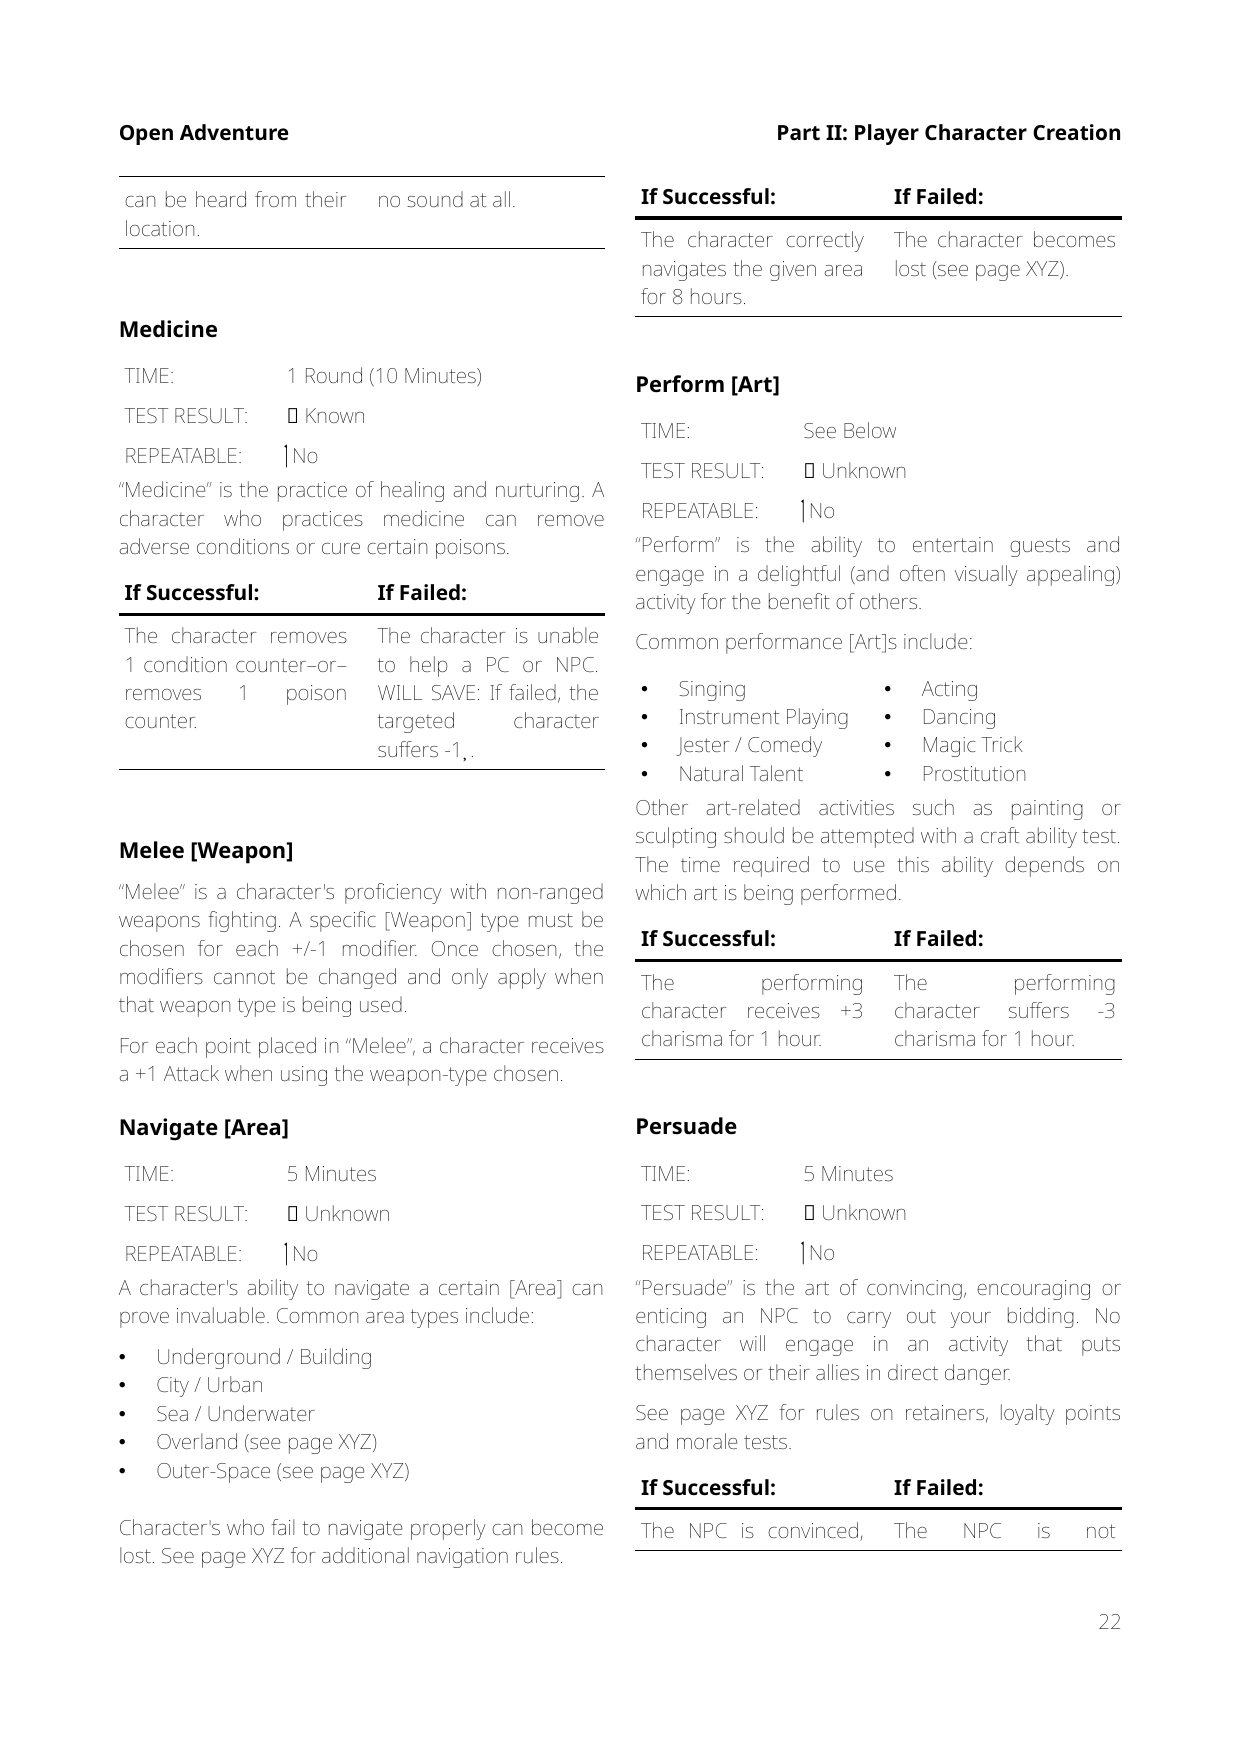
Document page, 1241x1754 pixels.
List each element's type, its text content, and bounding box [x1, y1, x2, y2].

table_header 5 Minutes [281, 1154, 605, 1193]
table_header If Successful: [635, 919, 869, 959]
list Overland (see page XYZ) [118, 1427, 605, 1456]
text See page XYZ for rules on retainers, loyalty points and morale tests. [635, 1398, 1122, 1455]
table_header 1 Round (10 Minutes) [281, 356, 605, 395]
text Persuade [635, 1111, 1122, 1141]
table_header If Failed: [888, 919, 1122, 959]
table_cell  Unknown [281, 1194, 605, 1233]
table_cell no sound at all. [372, 177, 605, 248]
table_header If Successful: [635, 176, 869, 216]
table_cell REPEATABLE: [635, 490, 797, 530]
table_cell The character removes 1 condition counter–or–removes 1 poison counter. [119, 616, 353, 769]
table_cell The NPC is convinced, [635, 1510, 869, 1550]
table_header TIME: [119, 356, 281, 395]
table_cell  No [281, 1233, 605, 1273]
text “Perform” is the ability to entertain guests and engage in a delightful (and often visually appealing) activity for the benefit of others. [635, 530, 1122, 616]
table_header [353, 573, 372, 612]
table_header If Successful: [635, 1467, 869, 1507]
table_header TIME: [635, 411, 797, 450]
table_header If Successful: [119, 573, 353, 612]
table_header [869, 919, 888, 959]
list City / Urban [118, 1371, 605, 1399]
table_cell  Unknown [797, 1193, 1122, 1233]
text “Melee” is a character's proficiency with non-ranged weapons fighting. A specific [Weapon] type must be chosen for each +/-1 modifier. Once chosen, the modifiers cannot be changed and only apply when that weapon type is being used. [118, 877, 605, 1019]
table_header See Below [797, 411, 1122, 450]
text “Medicine” is the practice of healing and nurturing. A character who practices medicine can remove adverse conditions or cure certain poisons. [118, 475, 605, 561]
table_cell The performing character suffers -3 charisma for 1 hour. [888, 962, 1122, 1059]
table_header 5 Minutes [797, 1153, 1122, 1193]
table_cell The performing character receives +3 charisma for 1 hour. [635, 962, 869, 1059]
table_cell TEST RESULT: [635, 1193, 797, 1233]
table_header [869, 1467, 888, 1507]
table_cell TEST RESULT: [635, 450, 797, 490]
table_cell [353, 177, 372, 248]
table_cell TEST RESULT: [119, 395, 281, 435]
text Other art-related activities such as painting or sculpting should be attempted with a craft ability test. The time required to use this ability depends on which art is being performed. [635, 793, 1122, 907]
text A character's ability to navigate a certain [Area] can prove invaluable. Common area types include: [118, 1273, 605, 1330]
table_header If Failed: [888, 1467, 1122, 1507]
table_header Singing Instrument Playing Jester / Comedy Natural Talent [635, 668, 878, 793]
table_cell [353, 616, 372, 769]
table_cell  Known [281, 395, 605, 435]
list Underground / Building [118, 1342, 605, 1371]
list Sea / Underwater [118, 1399, 605, 1427]
text “Persuade” is the art of convincing, encouraging or enticing an NPC to carry out your bidding. No character will engage in an activity that puts themselves or their allies in direct danger. [635, 1273, 1122, 1386]
list Outer-Space (see page XYZ) [118, 1456, 605, 1484]
text For each point placed in “Melee”, a character receives a +1 Attack when using the weapon-type chosen. [118, 1031, 605, 1088]
table_cell  No [281, 435, 605, 475]
text Melee [Weapon] [118, 835, 605, 865]
table_cell can be heard from their location. [119, 177, 353, 248]
table_cell The character is unable to help a PC or NPC. WILL SAVE: If failed, the targeted character suffers -1. [372, 616, 605, 769]
table_cell [869, 962, 888, 1059]
table_header [869, 176, 888, 216]
table_header TIME: [635, 1153, 797, 1193]
table_cell [869, 220, 888, 316]
text Navigate [Area] [118, 1112, 605, 1142]
table_cell [869, 1510, 888, 1550]
text Common performance [Art]s include: [635, 627, 1122, 656]
table_cell REPEATABLE: [635, 1233, 797, 1273]
table_cell  Unknown [797, 450, 1122, 490]
text Medicine [118, 314, 605, 343]
text Perform [Art] [635, 369, 1122, 398]
table_cell TEST RESULT: [119, 1194, 281, 1233]
table_cell REPEATABLE: [119, 435, 281, 475]
table_cell The character correctly navigates the given area for 8 hours. [635, 220, 869, 316]
table_header TIME: [119, 1154, 281, 1193]
table_cell REPEATABLE: [119, 1233, 281, 1273]
table_cell  No [797, 490, 1122, 530]
table_cell  No [797, 1233, 1122, 1273]
table_cell The character becomes lost (see page XYZ). [888, 220, 1122, 316]
table_header If Failed: [888, 176, 1122, 216]
text Character's who fail to navigate properly can become lost. See page XYZ for additional navigation rules. [118, 1484, 605, 1569]
table_header Acting Dancing Magic Trick Prostitution [878, 668, 1122, 793]
table_header If Failed: [372, 573, 605, 612]
table_cell The NPC is not [888, 1510, 1122, 1550]
